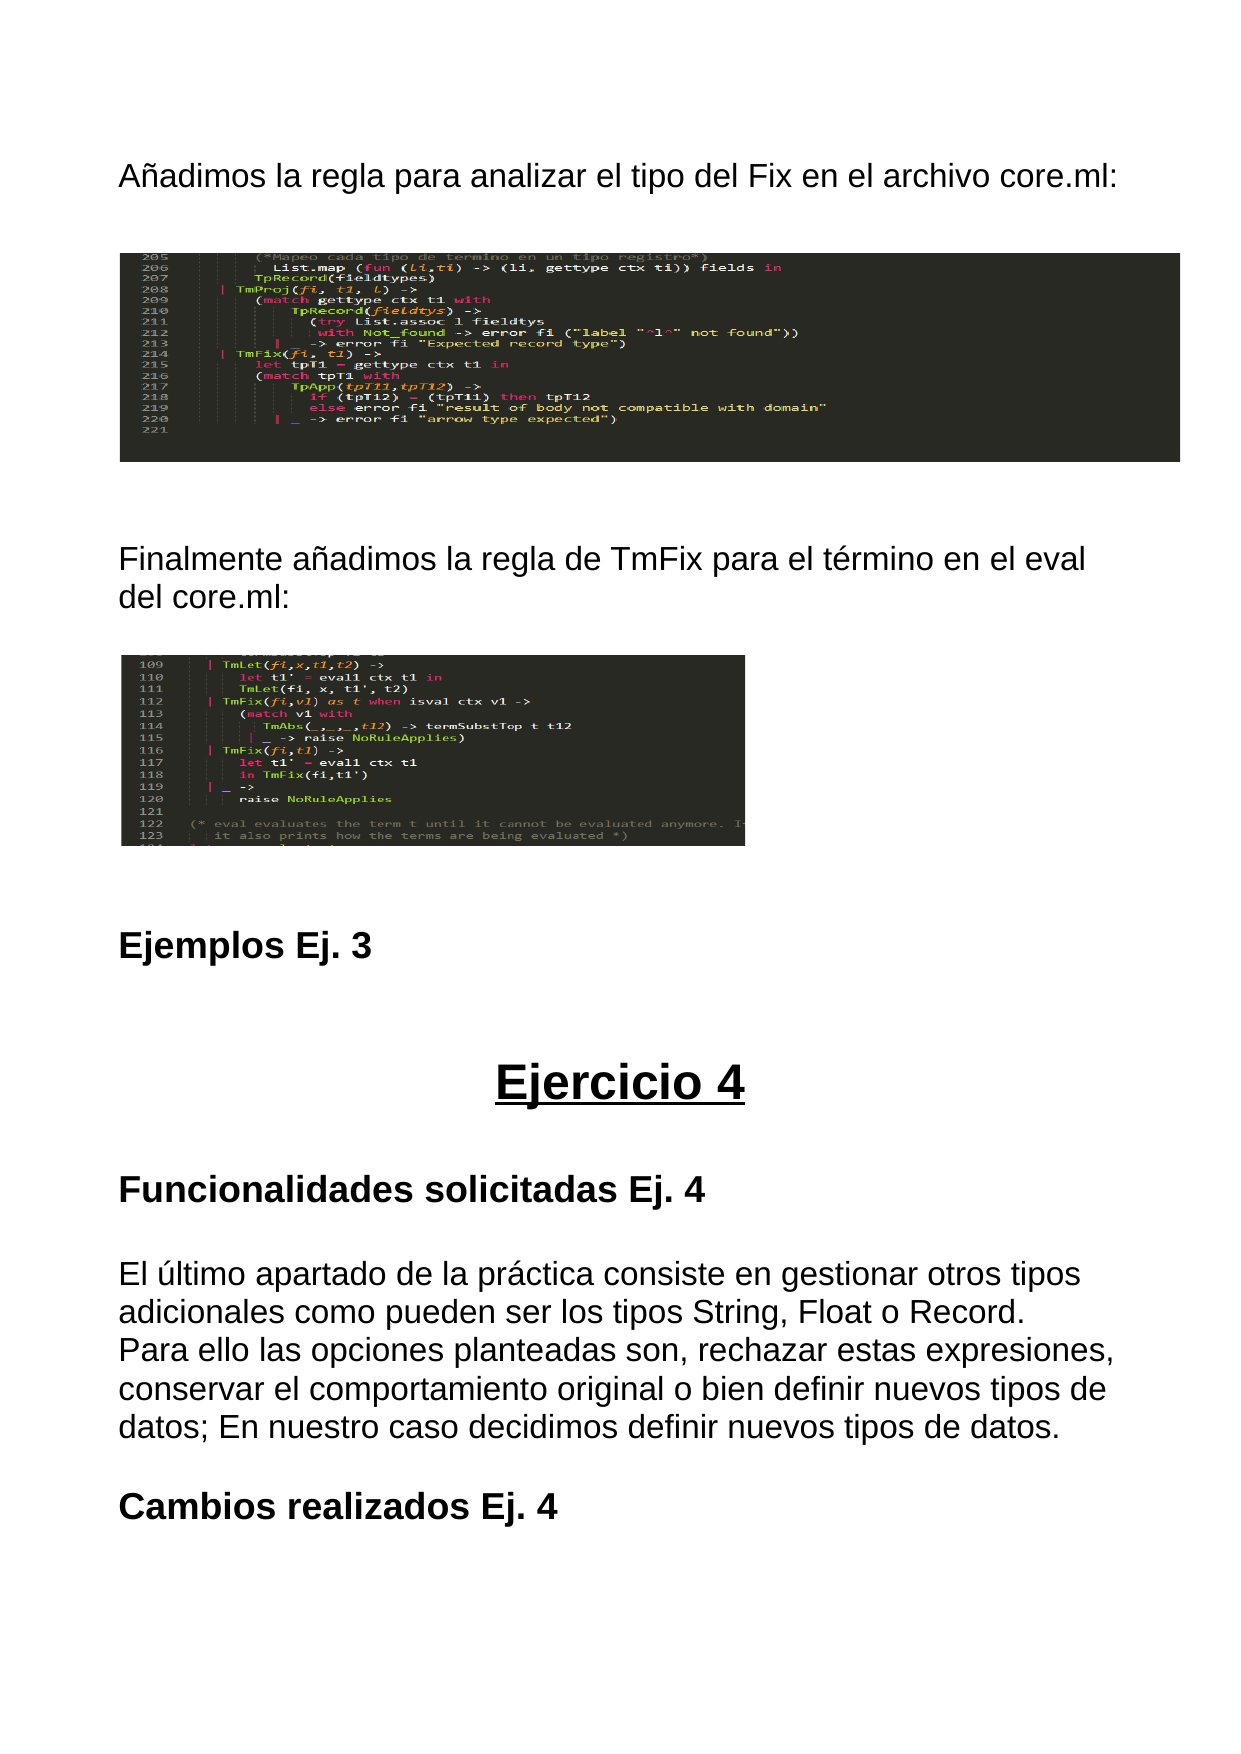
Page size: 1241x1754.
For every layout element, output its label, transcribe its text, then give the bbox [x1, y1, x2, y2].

text Funcionalidades solicitadas Ej. 4 [118, 1167, 1122, 1211]
text Para ello las opciones planteadas son, rechazar estas expresiones, conservar el comportamiento original o bien definir nuevos tipos de datos; En nuestro caso decidimos definir nuevos tipos de datos. [118, 1331, 1122, 1446]
text Ejemplos Ej. 3 [118, 923, 1122, 966]
text El último apartado de la práctica consiste en gestionar otros tipos adicionales como pueden ser los tipos String, Float o Record. [118, 1254, 1122, 1331]
text Añadimos la regla para analizar el tipo del Fix en el archivo core.ml: [118, 157, 1122, 195]
text Ejercicio 4 [118, 1052, 1122, 1110]
text Cambios realizados Ej. 4 [118, 1484, 1122, 1527]
text Finalmente añadimos la regla de TmFix para el término en el eval del core.ml: [118, 539, 1122, 616]
